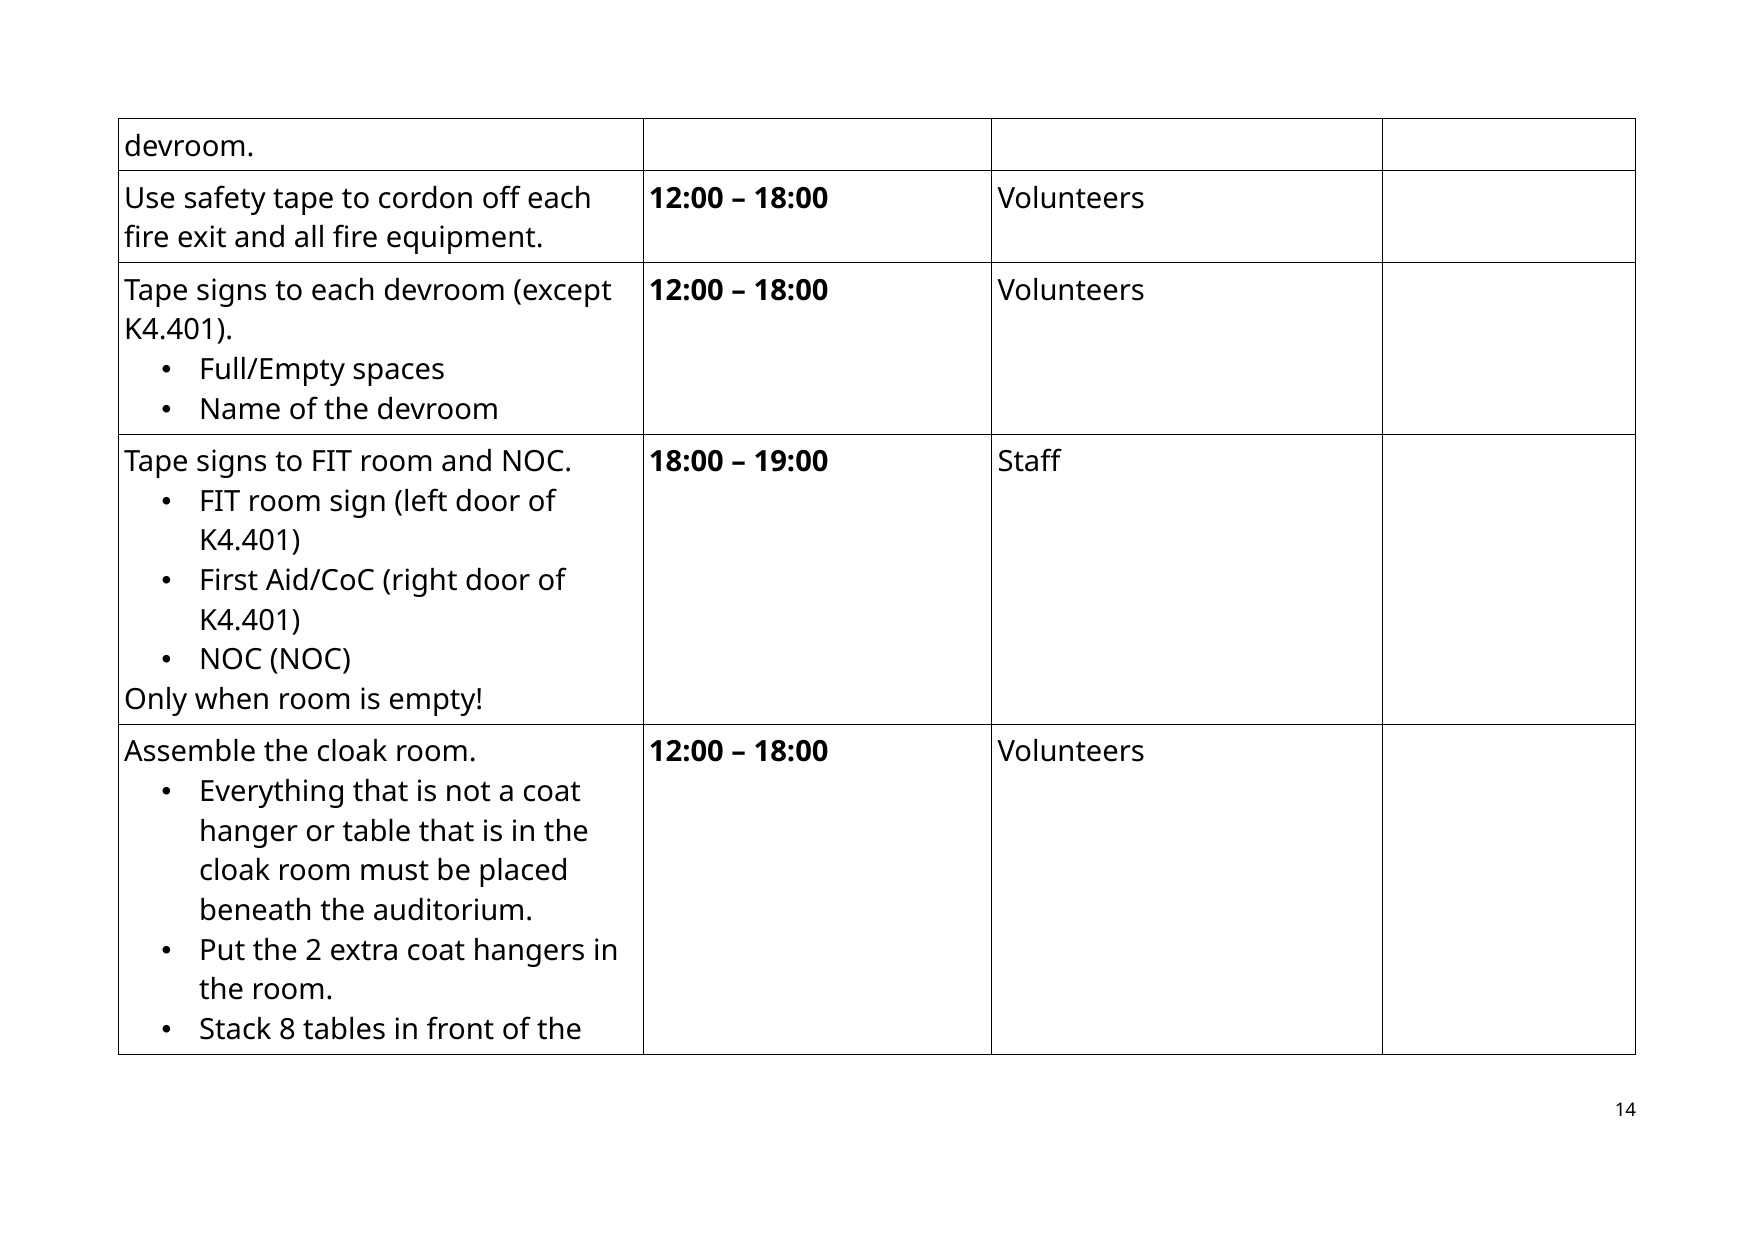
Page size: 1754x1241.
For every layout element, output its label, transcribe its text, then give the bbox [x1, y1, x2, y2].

table_cell devroom. [119, 119, 643, 170]
table_cell [1383, 435, 1635, 724]
table_cell [1383, 725, 1635, 1054]
table_cell [1383, 263, 1635, 433]
table_cell 12:00 – 18:00 [644, 725, 991, 1054]
table_cell Tape signs to each devroom (except K4.401). Full/Empty spaces Name of the devroom [119, 263, 643, 433]
table_cell Tape signs to FIT room and NOC. FIT room sign (left door of K4.401) First Aid/CoC (right door of K4.401) NOC (NOC) Only when room is empty! [119, 435, 643, 724]
table_cell Use safety tape to cordon off each fire exit and all fire equipment. [119, 171, 643, 262]
table_cell Volunteers [992, 725, 1382, 1054]
table_cell [992, 119, 1382, 170]
table_cell [644, 119, 991, 170]
table_cell 18:00 – 19:00 [644, 435, 991, 724]
table_cell 12:00 – 18:00 [644, 263, 991, 433]
table_cell [1383, 171, 1635, 262]
table_cell 12:00 – 18:00 [644, 171, 991, 262]
table_cell Volunteers [992, 263, 1382, 433]
table_cell Staff [992, 435, 1382, 724]
table_cell Assemble the cloak room. Everything that is not a coat hanger or table that is in the cloak room must be placed beneath the auditorium. Put the 2 extra coat hangers in the room. Stack 8 tables in front of the [119, 725, 643, 1054]
table_cell [1383, 119, 1635, 170]
table_cell Volunteers [992, 171, 1382, 262]
